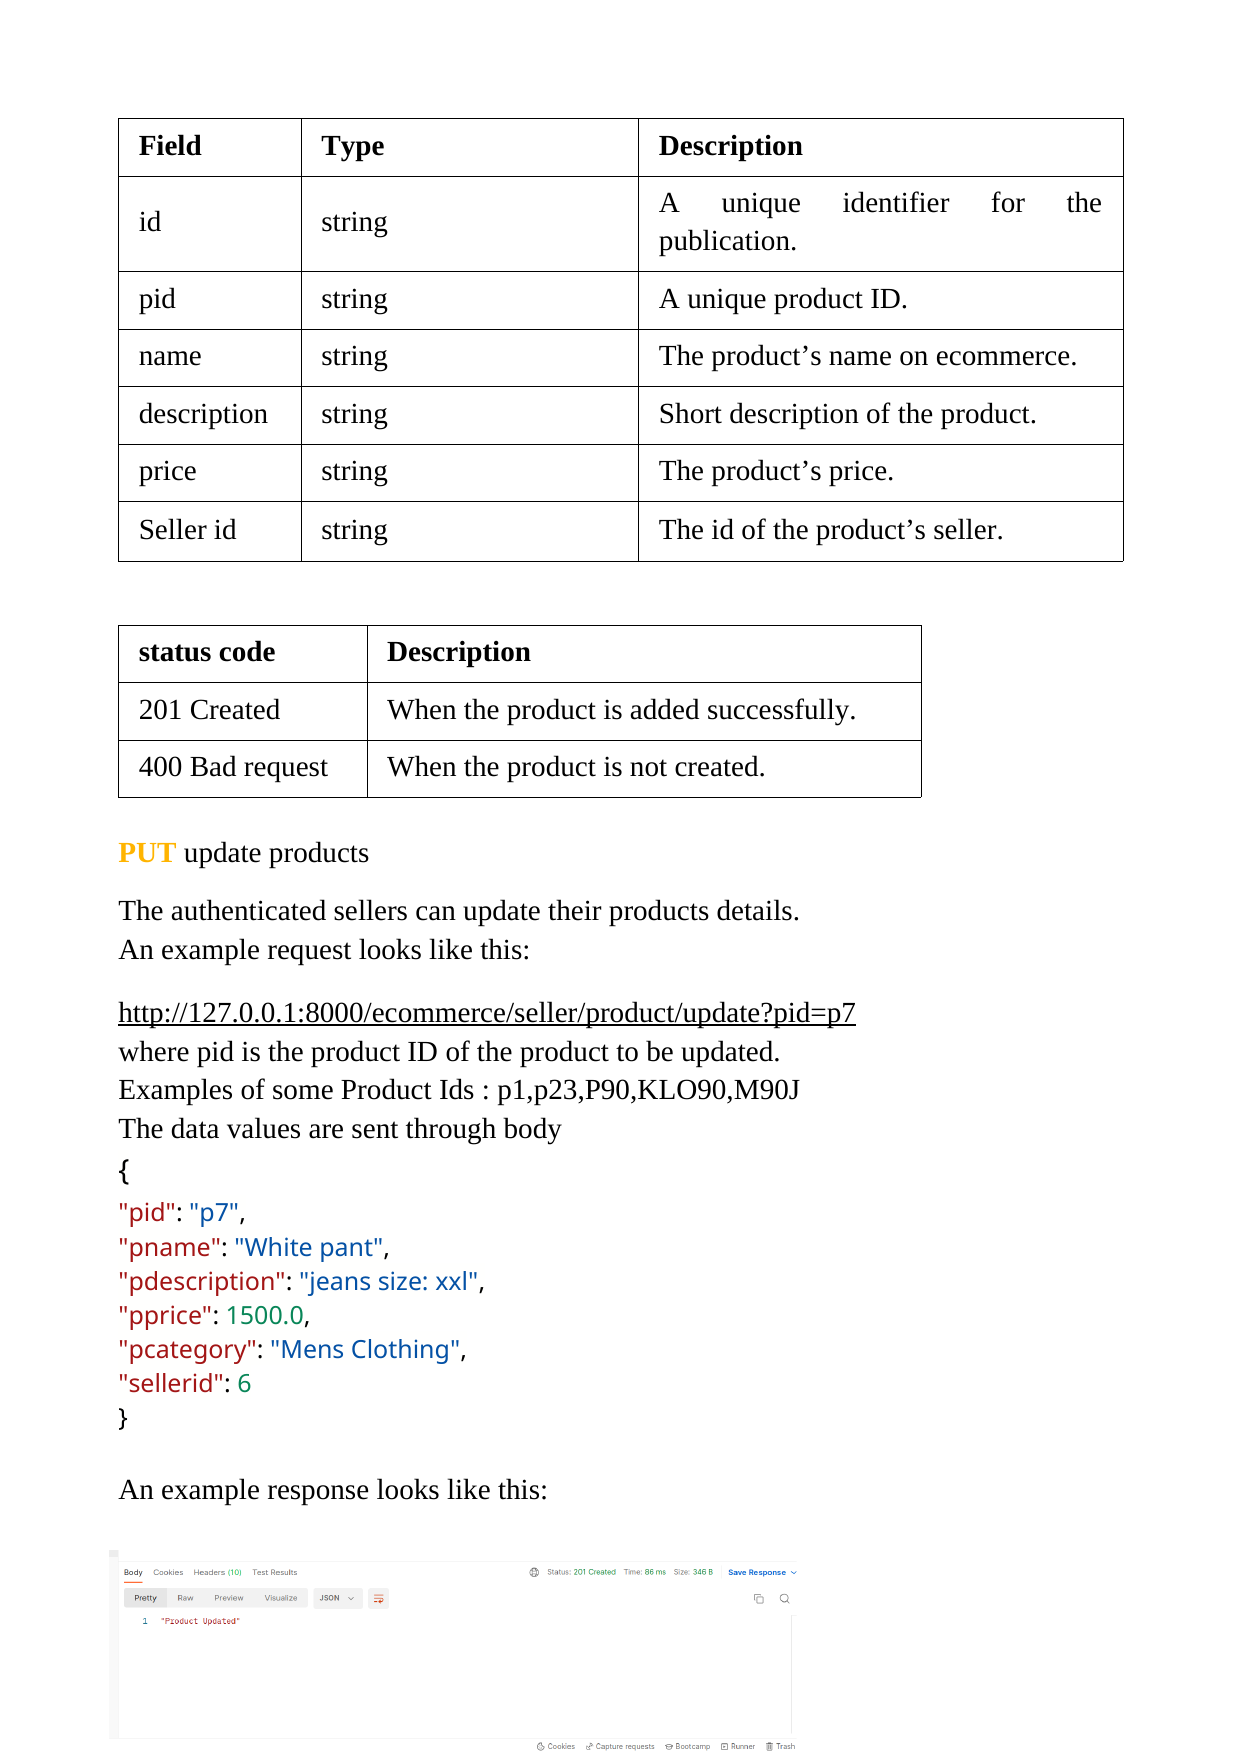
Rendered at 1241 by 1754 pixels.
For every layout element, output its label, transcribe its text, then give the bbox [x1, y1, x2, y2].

text The data values are sent through body [118, 1111, 1122, 1144]
text } [118, 1399, 1122, 1433]
table_cell The id of the product’s seller. [639, 502, 1123, 561]
text "pdescription": "jeans size: xxl", [118, 1263, 1122, 1297]
text "pprice": 1500.0, [118, 1297, 1122, 1331]
table_header status code [119, 626, 367, 682]
table_cell 400 Bad request [119, 741, 367, 797]
table_cell string [302, 330, 638, 386]
text An example request looks like this: [118, 932, 1122, 965]
text "pname": "White pant", [118, 1229, 1122, 1263]
text "sellerid": 6 [118, 1365, 1122, 1399]
table_cell When the product is not created. [368, 741, 921, 797]
table_cell string [302, 445, 638, 501]
table_header Field [119, 119, 301, 176]
table_header Type [302, 119, 638, 176]
text Examples of some Product Ids : p1,p23,P90,KLO90,M90J [118, 1072, 1122, 1106]
table_header Description [368, 626, 921, 682]
text { [118, 1149, 1122, 1189]
text An example response looks like this: [118, 1472, 1122, 1506]
table_cell name [119, 330, 301, 386]
table_cell The product’s name on ecommerce. [639, 330, 1123, 386]
text The authenticated sellers can update their products details. [118, 893, 1122, 927]
table_cell string [302, 502, 638, 561]
table_cell Short description of the product. [639, 387, 1123, 444]
table_cell pid [119, 272, 301, 329]
table_cell 201 Created [119, 683, 367, 740]
table_cell id [119, 177, 301, 271]
table_cell string [302, 177, 638, 271]
table_cell string [302, 272, 638, 329]
table_cell string [302, 387, 638, 444]
text "pid": "p7", [118, 1195, 1122, 1229]
table_cell Seller id [119, 502, 301, 561]
table_header Description [639, 119, 1123, 176]
table_cell description [119, 387, 301, 444]
table_cell A unique identifier for the publication. [639, 177, 1123, 271]
text where pid is the product ID of the product to be updated. [118, 1034, 1122, 1067]
table_cell The product’s price. [639, 445, 1123, 501]
text PUT update products [118, 835, 1122, 868]
table_cell price [119, 445, 301, 501]
table_cell A unique product ID. [639, 272, 1123, 329]
table_cell When the product is added successfully. [368, 683, 921, 740]
text "pcategory": "Mens Clothing", [118, 1331, 1122, 1365]
text http://127.0.0.1:8000/ecommerce/seller/product/update?pid=p7 [118, 995, 1122, 1029]
